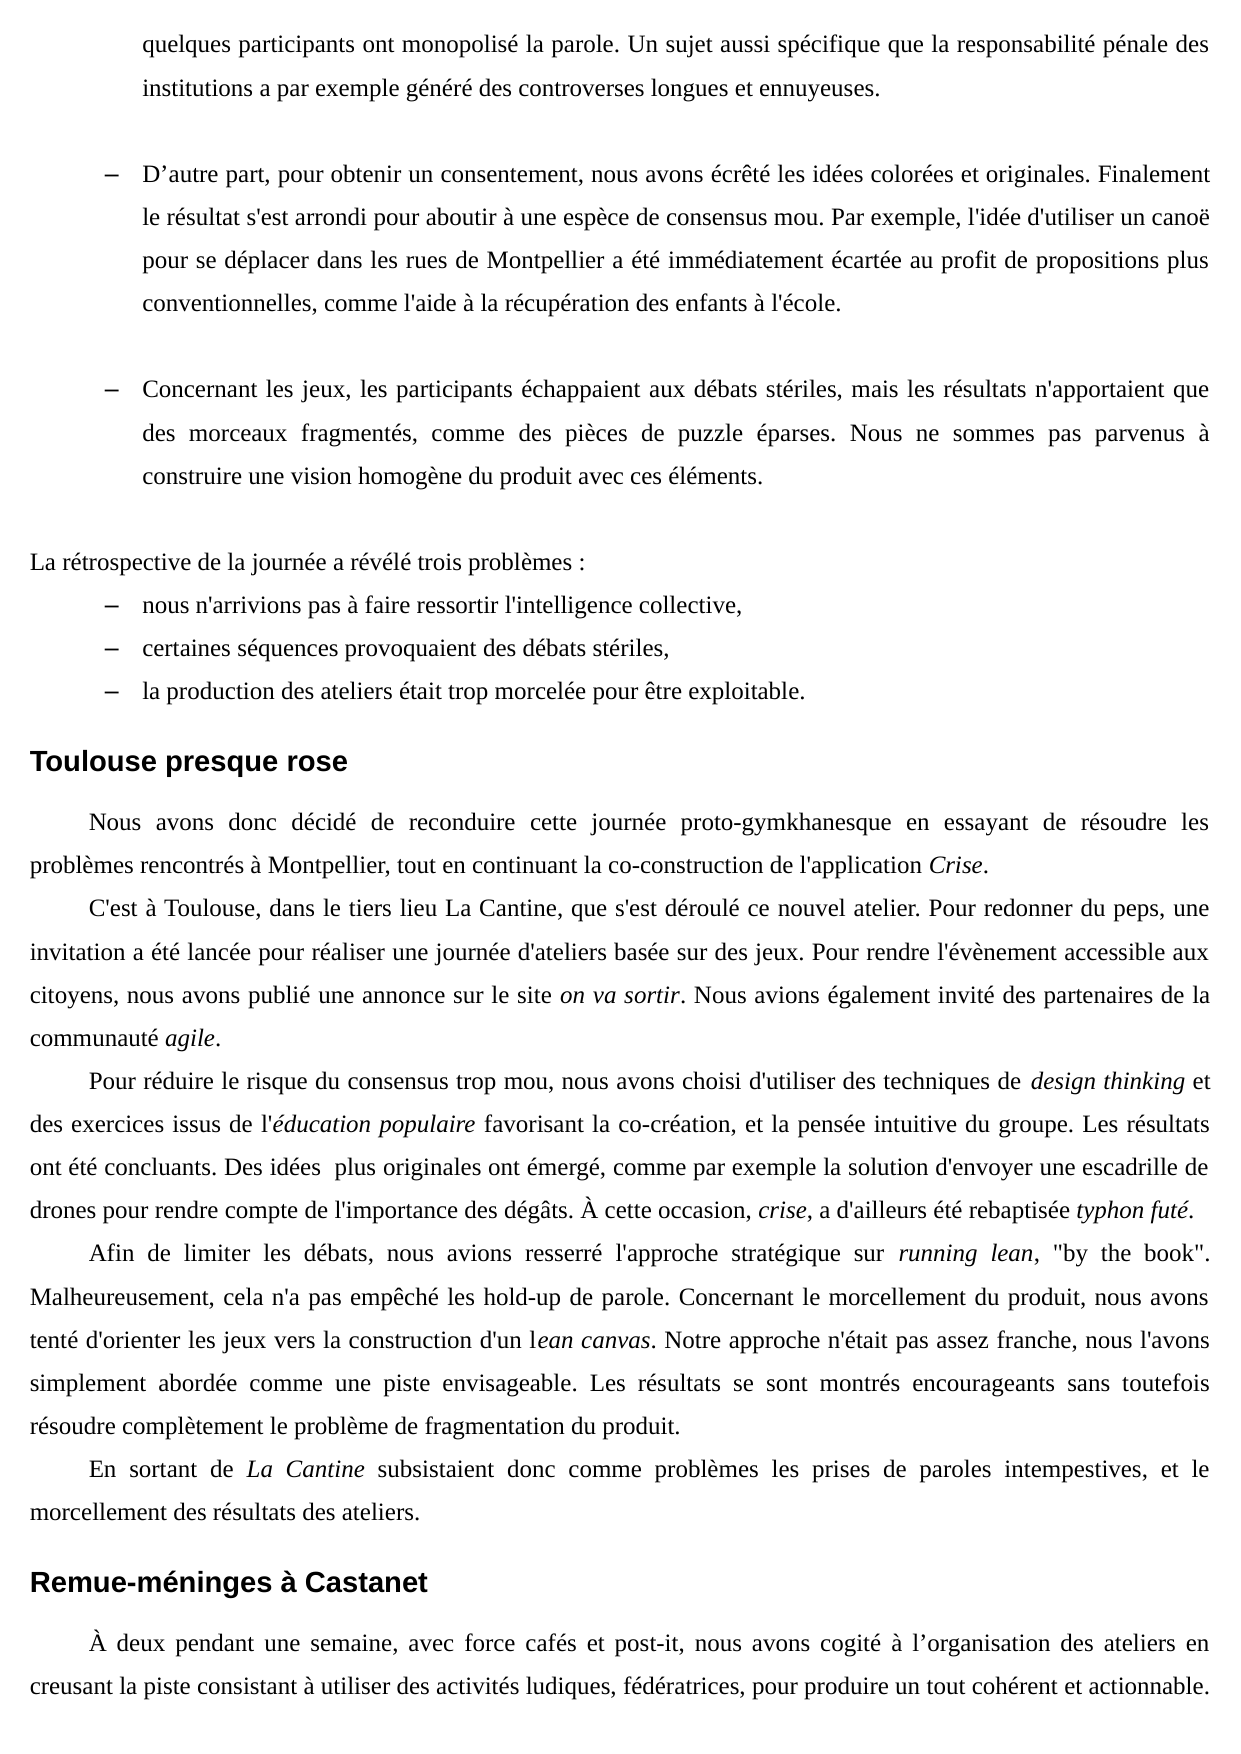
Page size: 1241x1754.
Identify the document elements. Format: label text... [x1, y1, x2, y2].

text C'est à Toulouse, dans le tiers lieu La Cantine, que s'est déroulé ce nouvel atelier. Pour redonner du peps, une invitation a été lancée pour réaliser une journée d'ateliers basée sur des jeux. Pour rendre l'évènement accessible aux citoyens, nous avons publié une annonce sur le site on va sortir. Nous avions également invité des partenaires de la communauté agile. [29, 893, 1211, 1052]
text Afin de limiter les débats, nous avions resserré l'approche stratégique sur running lean, "by the book". Malheureusement, cela n'a pas empêché les hold-up de parole. Concernant le morcellement du produit, nous avons tenté d'orienter les jeux vers la construction d'un lean canvas. Notre approche n'était pas assez franche, nous l'avons simplement abordée comme une piste envisageable. Les résultats se sont montrés encourageants sans toutefois résoudre complètement le problème de fragmentation du produit. [29, 1238, 1211, 1440]
text Pour réduire le risque du consensus trop mou, nous avons choisi d'utiliser des techniques de design thinking et des exercices issus de l'éducation populaire favorisant la co-création, et la pensée intuitive du groupe. Les résultats ont été concluants. Des idées plus originales ont émergé, comme par exemple la solution d'envoyer une escadrille de drones pour rendre compte de l'importance des dégâts. À cette occasion, crise, a d'ailleurs été rebaptisée typhon futé. [29, 1066, 1211, 1224]
list la production des ateliers était trop morcelée pour être exploitable. [104, 676, 1211, 705]
text À deux pendant une semaine, avec force cafés et post-it, nous avons cogité à l’organisation des ateliers en creusant la piste consistant à utiliser des activités ludiques, fédératrices, pour produire un tout cohérent et actionnable. [29, 1628, 1211, 1700]
list certaines séquences provoquaient des débats stériles, [104, 633, 1211, 662]
list quelques participants ont monopolisé la parole. Un sujet aussi spécifique que la responsabilité pénale des institutions a par exemple généré des controverses longues et ennuyeuses. [104, 29, 1211, 101]
list nous n'arrivions pas à faire ressortir l'intelligence collective, [104, 590, 1211, 619]
list La rétrospective de la journée a révélé trois problèmes : [29, 547, 1211, 576]
list D’autre part, pour obtenir un consentement, nous avons écrêté les idées colorées et originales. Finalement le résultat s'est arrondi pour aboutir à une espèce de consensus mou. Par exemple, l'idée d'utiliser un canoë pour se déplacer dans les rues de Montpellier a été immédiatement écartée au profit de propositions plus conventionnelles, comme l'aide à la récupération des enfants à l'école. [104, 159, 1211, 317]
text En sortant de La Cantine subsistaient donc comme problèmes les prises de paroles intempestives, et le morcellement des résultats des ateliers. [29, 1454, 1211, 1526]
subtitle Toulouse presque rose [29, 744, 1211, 778]
subtitle Remue-méninges à Castanet [29, 1565, 1211, 1599]
list Concernant les jeux, les participants échappaient aux débats stériles, mais les résultats n'apportaient que des morceaux fragmentés, comme des pièces de puzzle éparses. Nous ne sommes pas parvenus à construire une vision homogène du produit avec ces éléments. [104, 374, 1211, 489]
text Nous avons donc décidé de reconduire cette journée proto-gymkhanesque en essayant de résoudre les problèmes rencontrés à Montpellier, tout en continuant la co-construction de l'application Crise. [29, 807, 1211, 879]
